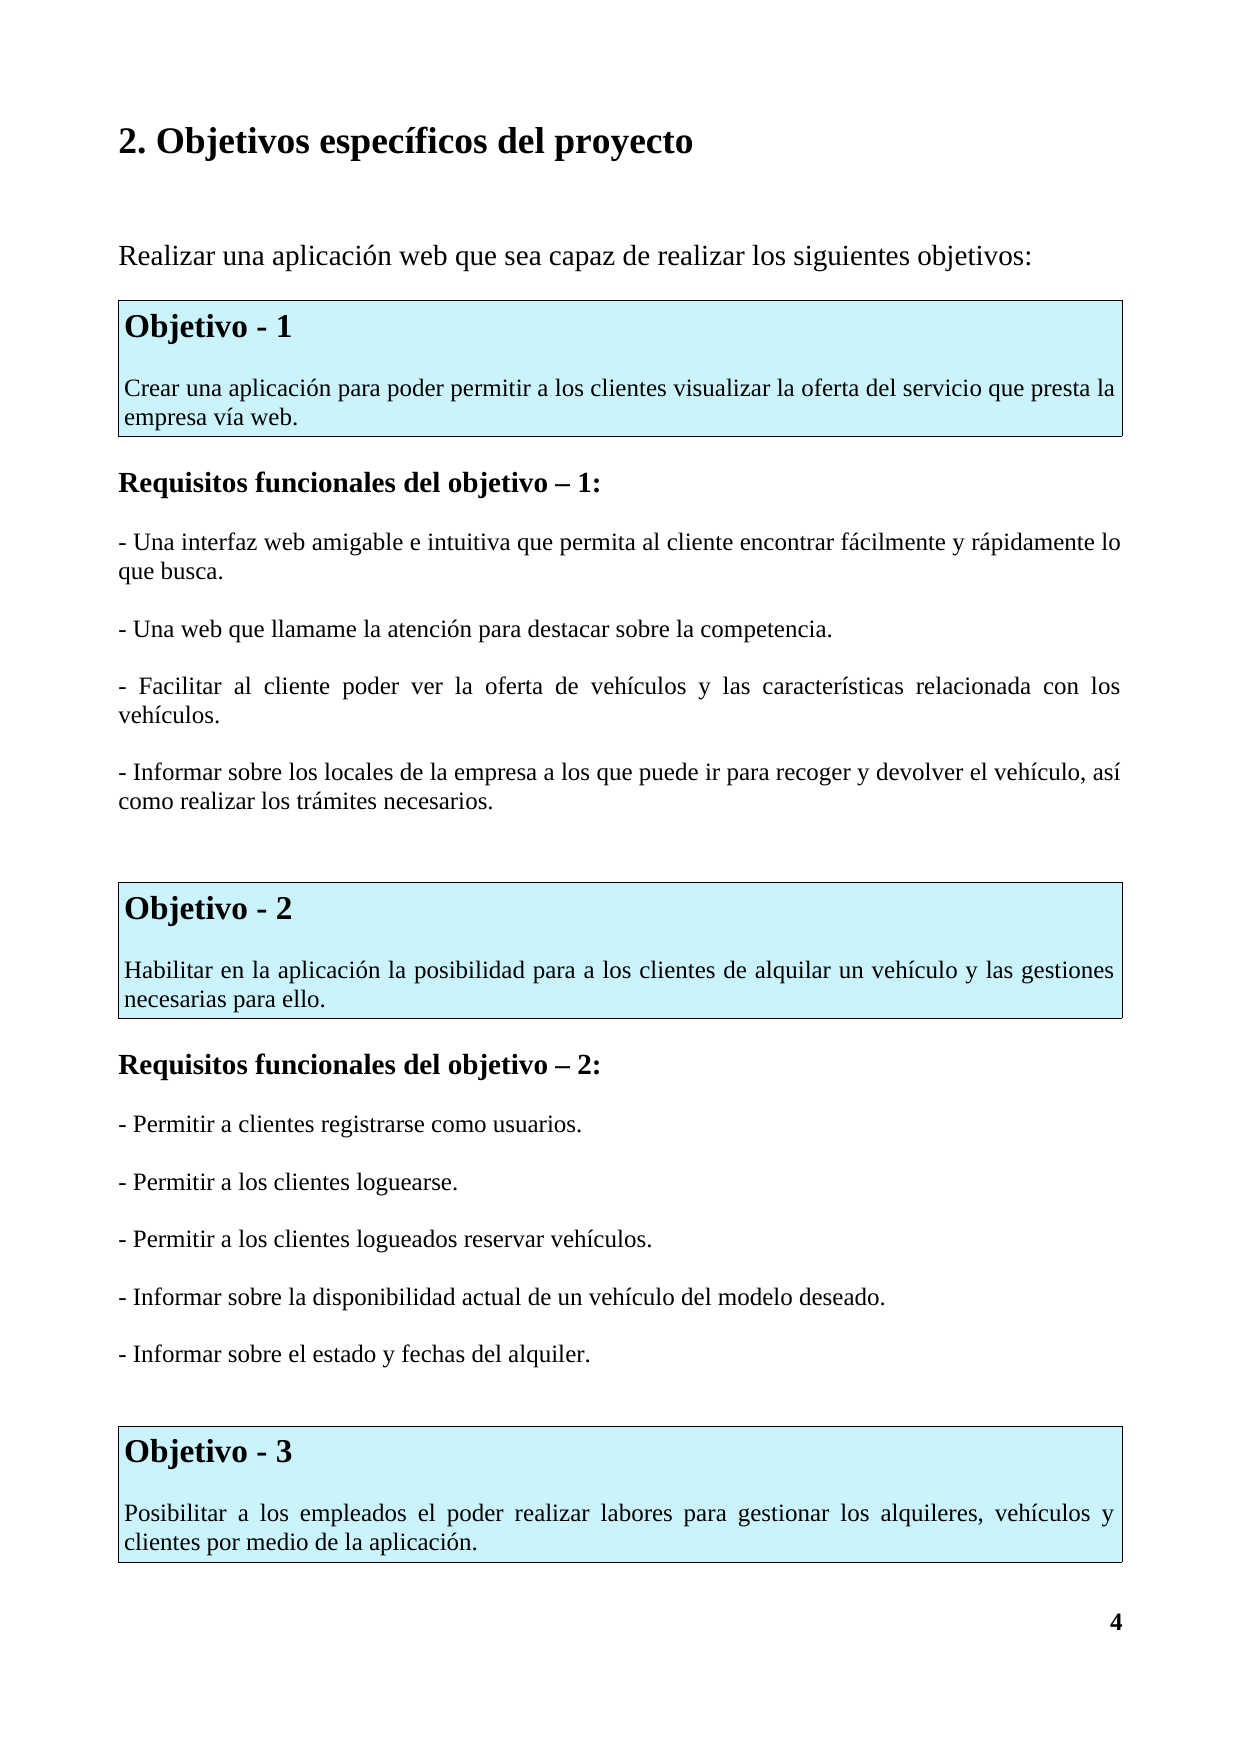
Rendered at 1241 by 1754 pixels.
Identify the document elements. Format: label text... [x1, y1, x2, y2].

text - Facilitar al cliente poder ver la oferta de vehículos y las características relacionada con los vehículos. [118, 671, 1122, 729]
text Requisitos funcionales del objetivo – 2: [118, 1047, 1122, 1081]
text - Informar sobre la disponibilidad actual de un vehículo del modelo deseado. [118, 1282, 1122, 1311]
table_header Objetivo - 3 Posibilitar a los empleados el poder realizar labores para gestionar los alquileres, vehículos y clientes por medio de la aplicación. [119, 1427, 1122, 1562]
text Requisitos funcionales del objetivo – 1: [118, 465, 1122, 499]
text - Permitir a clientes registrarse como usuarios. [118, 1109, 1122, 1138]
text - Una web que llamame la atención para destacar sobre la competencia. [118, 614, 1122, 642]
text Realizar una aplicación web que sea capaz de realizar los siguientes objetivos: [118, 238, 1122, 271]
text 2. Objetivos específicos del proyecto [118, 118, 1122, 161]
text - Permitir a los clientes loguearse. [118, 1167, 1122, 1196]
table_header Objetivo - 1 Crear una aplicación para poder permitir a los clientes visualizar la oferta del servicio que presta la empresa vía web. [119, 301, 1122, 436]
text - Informar sobre los locales de la empresa a los que puede ir para recoger y devolver el vehículo, así como realizar los trámites necesarios. [118, 757, 1122, 815]
text - Permitir a los clientes logueados reservar vehículos. [118, 1224, 1122, 1253]
table_header Objetivo - 2 Habilitar en la aplicación la posibilidad para a los clientes de alquilar un vehículo y las gestiones necesarias para ello. [119, 883, 1122, 1018]
text - Informar sobre el estado y fechas del alquiler. [118, 1339, 1122, 1368]
text - Una interfaz web amigable e intuitiva que permita al cliente encontrar fácilmente y rápidamente lo que busca. [118, 527, 1122, 585]
